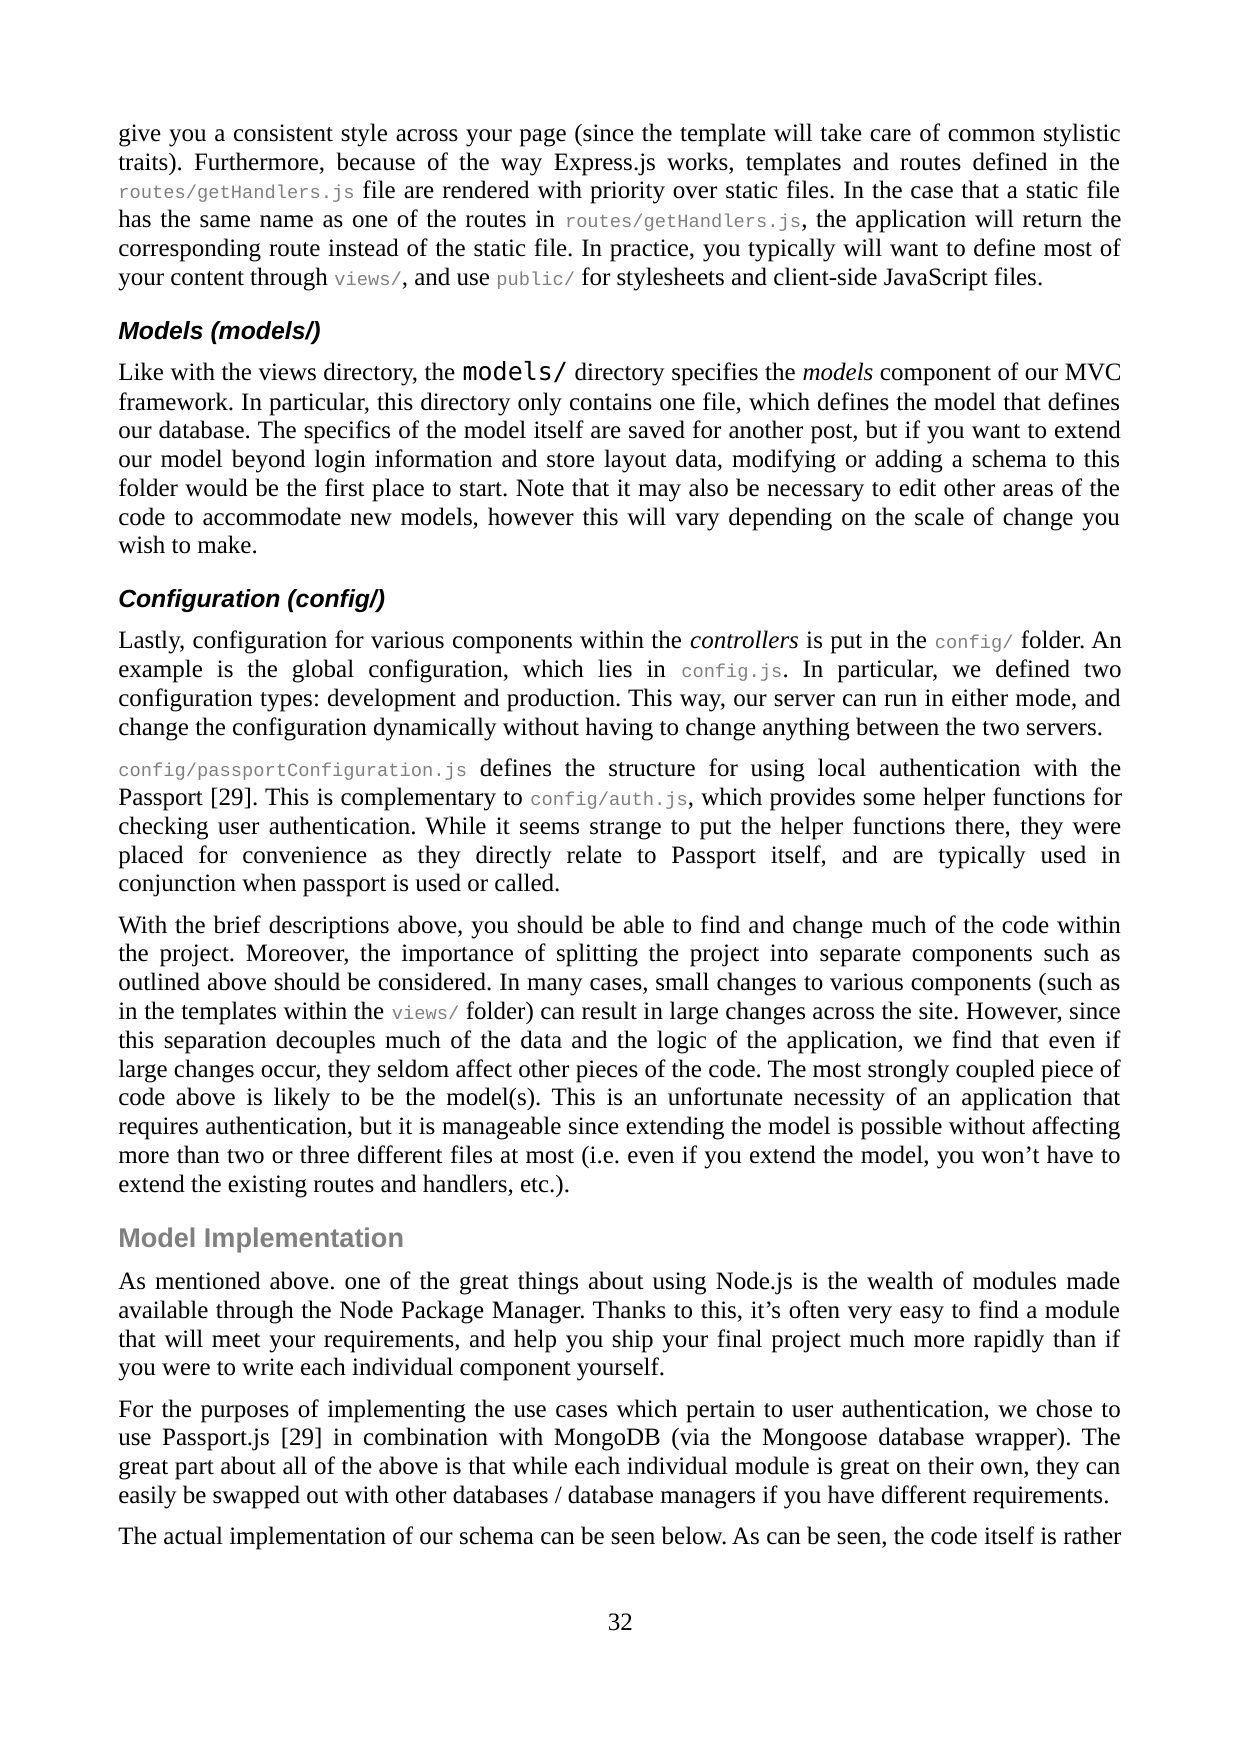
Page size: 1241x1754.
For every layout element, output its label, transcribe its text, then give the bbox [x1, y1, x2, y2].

text give you a consistent style across your page (since the template will take care of common stylistic traits). Furthermore, because of the way Express.js works, templates and routes defined in the routes/getHandlers.js file are rendered with priority over static files. In the case that a static file has the same name as one of the routes in routes/getHandlers.js, the application will return the corresponding route instead of the static file. In practice, you typically will want to define most of your content through views/, and use public/ for stylesheets and client-side JavaScript files. [118, 118, 1122, 291]
text config/passportConfiguration.js defines the structure for using local authentication with the Passport [29]. This is complementary to config/auth.js, which provides some helper functions for checking user authentication. While it seems strange to put the helper functions there, they were placed for convenience as they directly relate to Passport itself, and are typically used in conjunction when passport is used or called. [118, 753, 1122, 897]
subtitle Model Implementation [118, 1222, 1122, 1254]
text For the purposes of implementing the use cases which pertain to user authentication, we chose to use Passport.js [29] in combination with MongoDB (via the Mongoose database wrapper). The great part about all of the above is that while each individual module is great on their own, they can easily be swapped out with other databases / database managers if you have different requirements. [118, 1394, 1122, 1509]
text The actual implementation of our schema can be seen below. As can be seen, the code itself is rather [118, 1521, 1122, 1550]
text With the brief descriptions above, you should be able to find and change much of the code within the project. Moreover, the importance of splitting the project into separate components such as outlined above should be considered. In many cases, small changes to various components (such as in the templates within the views/ folder) can result in large changes across the site. However, since this separation decouples much of the data and the logic of the application, we find that even if large changes occur, they seldom affect other pieces of the code. The most strongly coupled piece of code above is likely to be the model(s). This is an unfortunate necessity of an application that requires authentication, but it is manageable since extending the model is possible without affecting more than two or three different files at most (i.e. even if you extend the model, you won’t have to extend the existing routes and handlers, etc.). [118, 910, 1122, 1197]
text Lastly, configuration for various components within the controllers is put in the config/ folder. An example is the global configuration, which lies in config.js. In particular, we defined two configuration types: development and production. This way, our server can run in either mode, and change the configuration dynamically without having to change anything between the two servers. [118, 625, 1122, 741]
subtitle Configuration (config/) [118, 584, 1122, 613]
subtitle Models (models/) [118, 316, 1122, 345]
text As mentioned above. one of the great things about using Node.js is the wealth of modules made available through the Node Package Manager. Thanks to this, it’s often very easy to find a module that will meet your requirements, and help you ship your final project much more rapidly than if you were to write each individual component yourself. [118, 1266, 1122, 1381]
text Like with the views directory, the models/ directory specifies the models component of our MVC framework. In particular, this directory only contains one file, which defines the model that defines our database. The specifics of the model itself are saved for another post, but if you want to extend our model beyond login information and store layout data, modifying or adding a schema to this folder would be the first place to start. Note that it may also be necessary to edit other areas of the code to accommodate new models, however this will vary depending on the scale of change you wish to make. [118, 357, 1122, 559]
